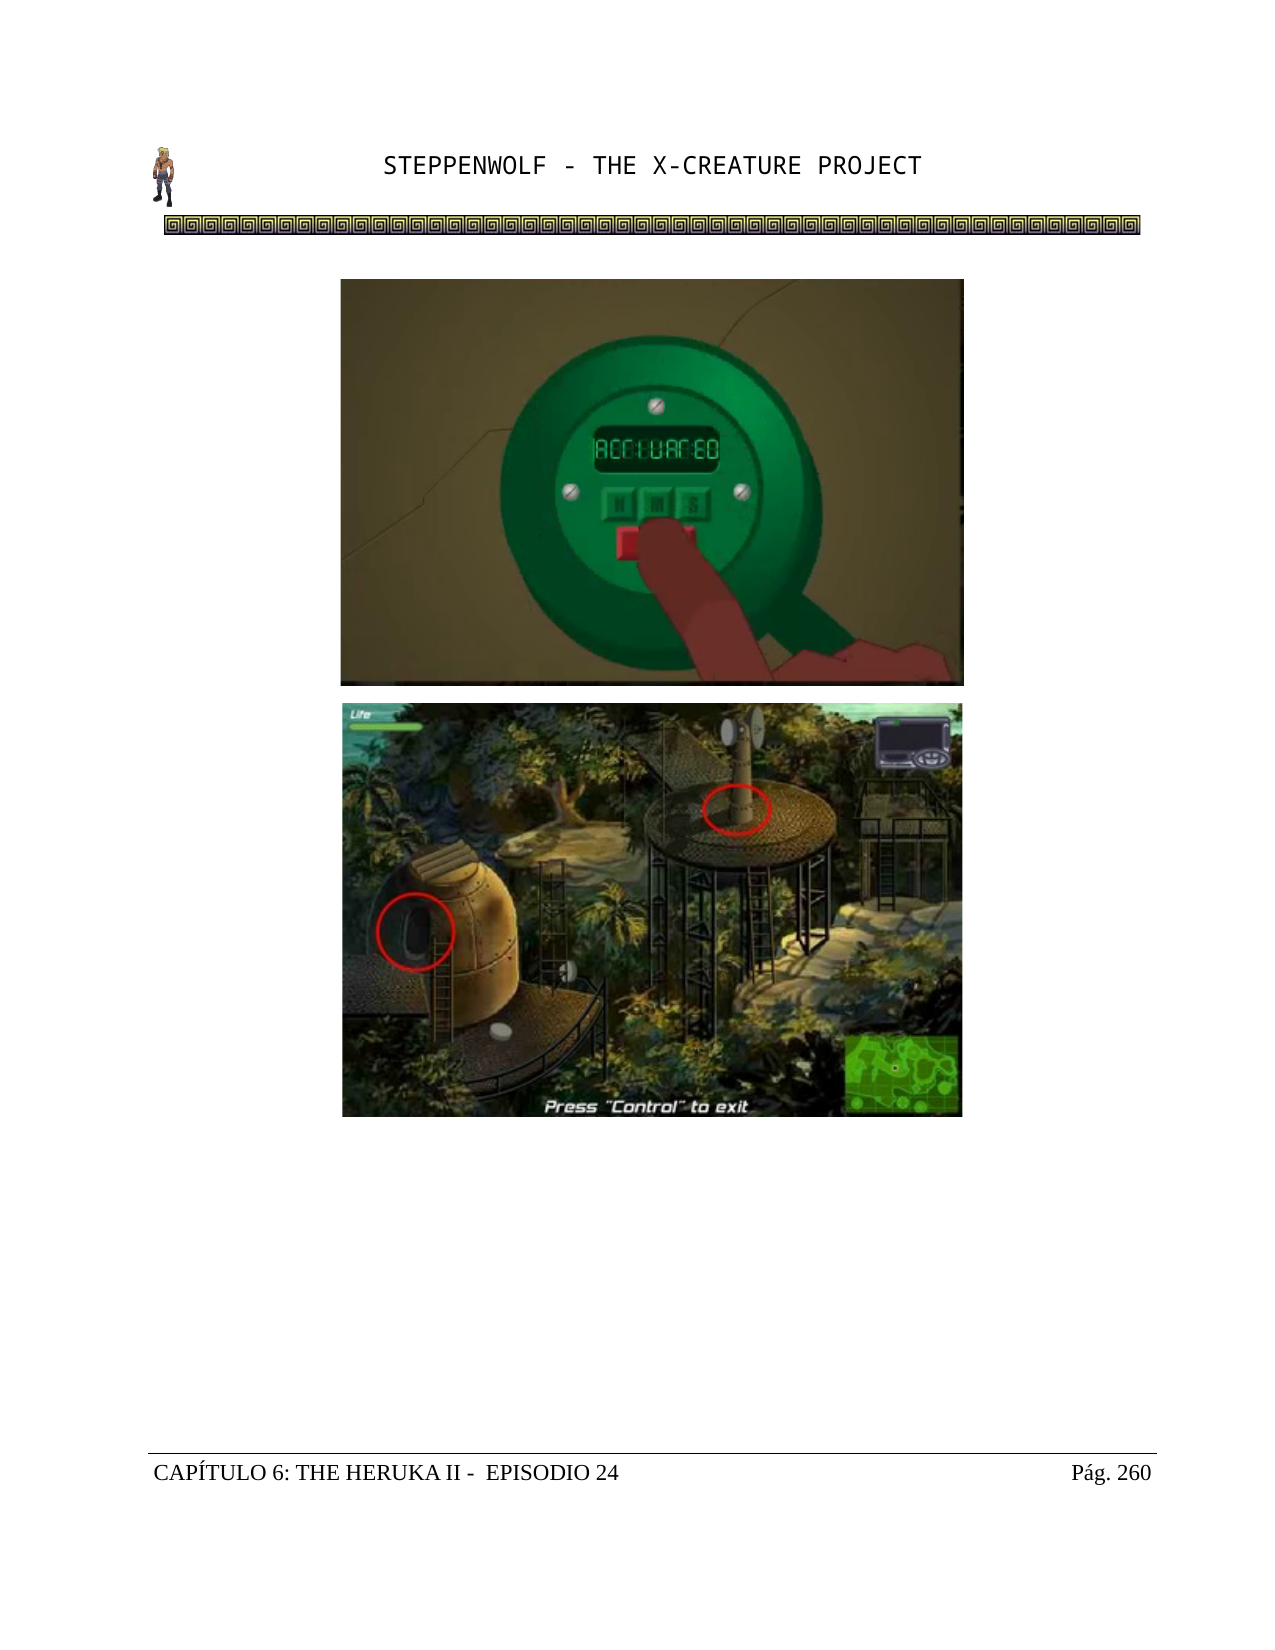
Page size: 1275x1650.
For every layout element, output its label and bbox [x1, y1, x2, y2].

picture [147, 147, 181, 207]
picture [164, 215, 1141, 235]
picture [340, 279, 964, 686]
picture [342, 703, 963, 1117]
